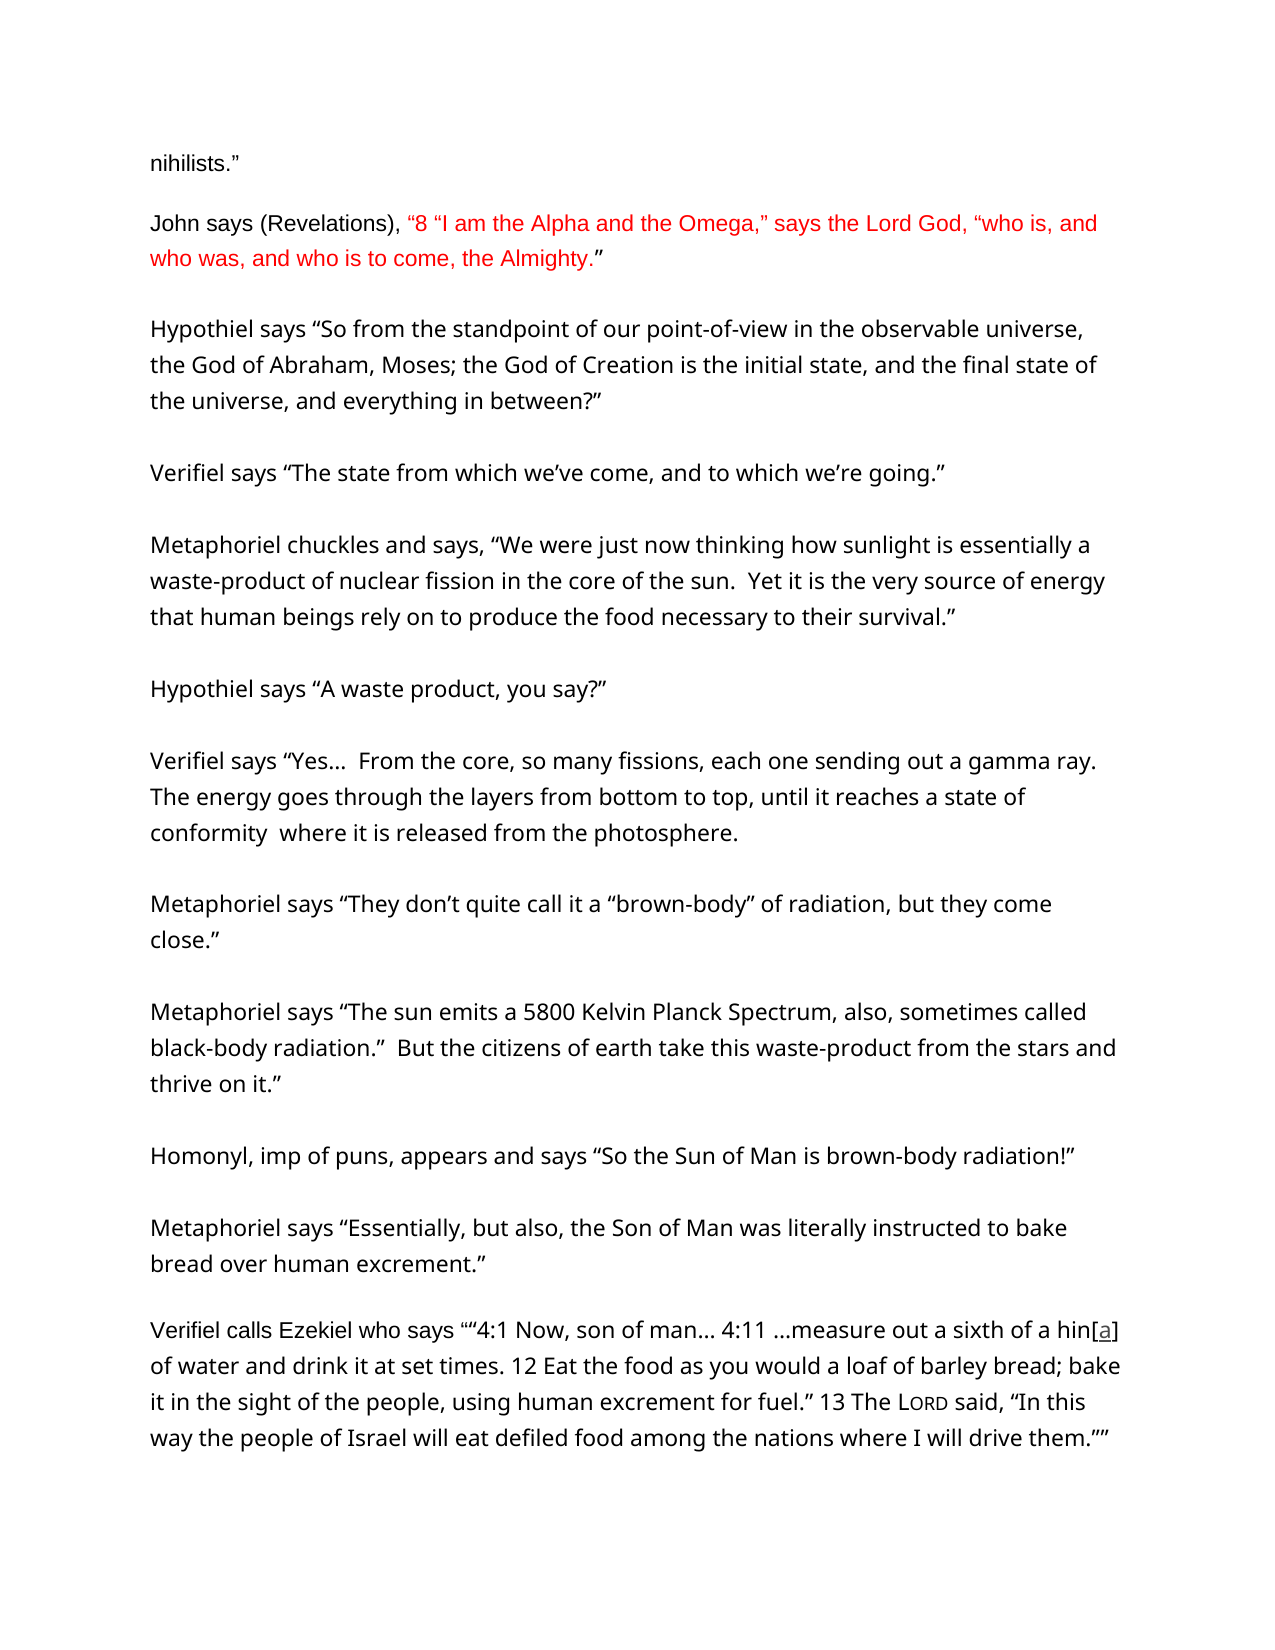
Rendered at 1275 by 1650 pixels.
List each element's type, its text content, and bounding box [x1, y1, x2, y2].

text nihilists.” [150, 150, 1125, 176]
text Verifiel says “The state from which we’ve come, and to which we’re going.” [150, 457, 1125, 488]
text Hypothiel says “So from the standpoint of our point-of-view in the observable universe, the God of Abraham, Moses; the God of Creation is the initial state, and the final state of the universe, and everything in between?” [150, 313, 1125, 416]
text Metaphoriel says “They don’t quite call it a “brown-body” of radiation, but they come close.” [150, 888, 1125, 991]
text Hypothiel says “A waste product, you say?” [150, 673, 1125, 704]
text John says (Revelations), “8 “I am the Alpha and the Omega,” says the Lord God, “who is, and who was, and who is to come, the Almighty.” [150, 210, 1125, 273]
text Verifiel calls Ezekiel who says ““4:1 Now, son of man… 4:11 …measure out a sixth of a hin[a] of water and drink it at set times. 12 Eat the food as you would a loaf of barley bread; bake it in the sight of the people, using human excrement for fuel.” 13 The Lord said, “In this way the people of Israel will eat defiled food among the nations where I will drive them.”” [150, 1314, 1125, 1453]
text Metaphoriel says “Essentially, but also, the Son of Man was literally instructed to bake bread over human excrement.” [150, 1212, 1125, 1279]
text Verifiel says “Yes… From the core, so many fissions, each one sending out a gamma ray. The energy goes through the layers from bottom to top, until it reaches a state of conformity where it is released from the photosphere. [150, 744, 1125, 848]
text Homonyl, imp of puns, appears and says “So the Sun of Man is brown-body radiation!” [150, 1140, 1125, 1171]
text Metaphoriel says “The sun emits a 5800 Kelvin Planck Spectrum, also, sometimes called black-body radiation.” But the citizens of earth take this waste-product from the stars and thrive on it.” [150, 996, 1125, 1099]
text Metaphoriel chuckles and says, “We were just now thinking how sunlight is essentially a waste-product of nuclear fission in the core of the sun. Yet it is the very source of energy that human beings rely on to produce the food necessary to their survival.” [150, 529, 1125, 632]
